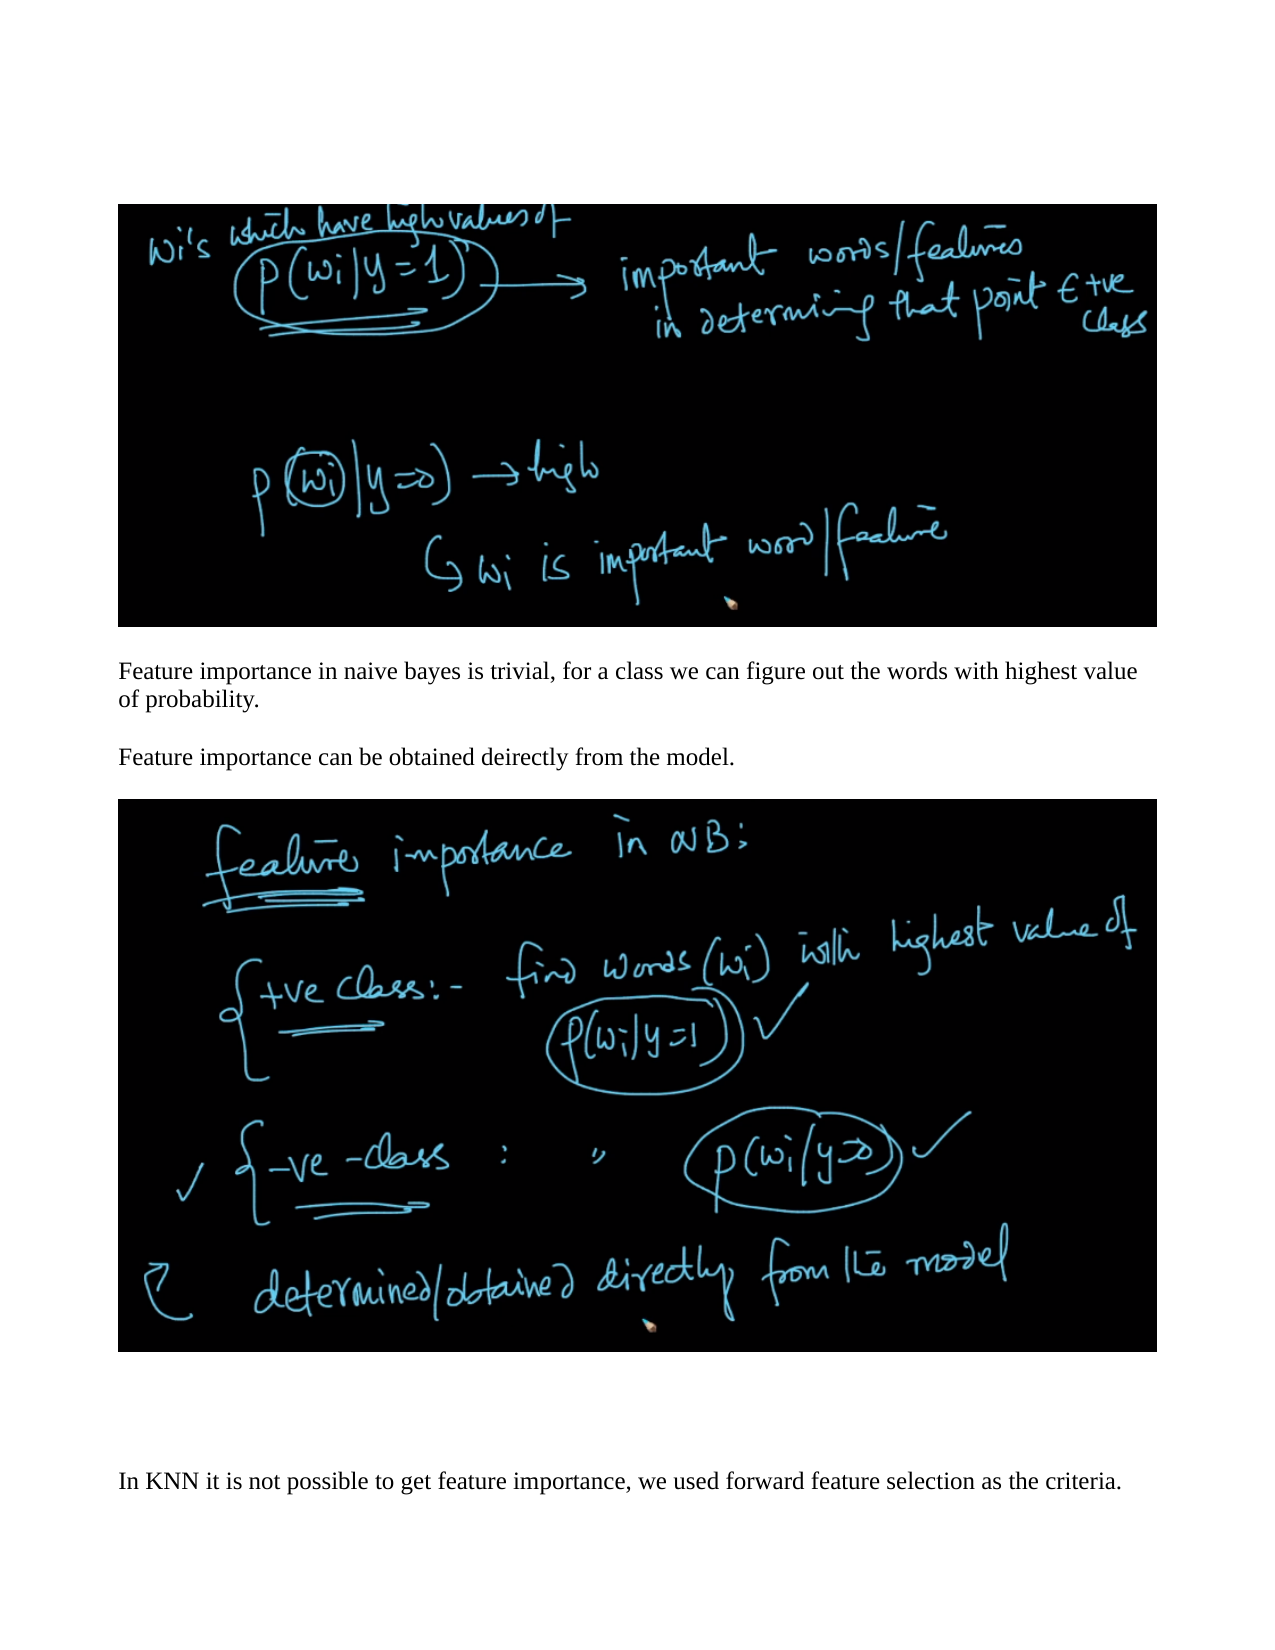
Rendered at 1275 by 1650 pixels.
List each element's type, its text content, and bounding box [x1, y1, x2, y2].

picture [118, 204, 1157, 627]
text Feature importance can be obtained deirectly from the model. [118, 742, 1157, 771]
text Feature importance in naive bayes is trivial, for a class we can figure out the words with highest value of probability. [118, 656, 1157, 713]
picture [118, 799, 1157, 1352]
text In KNN it is not possible to get feature importance, we used forward feature selection as the criteria. [118, 1466, 1157, 1495]
